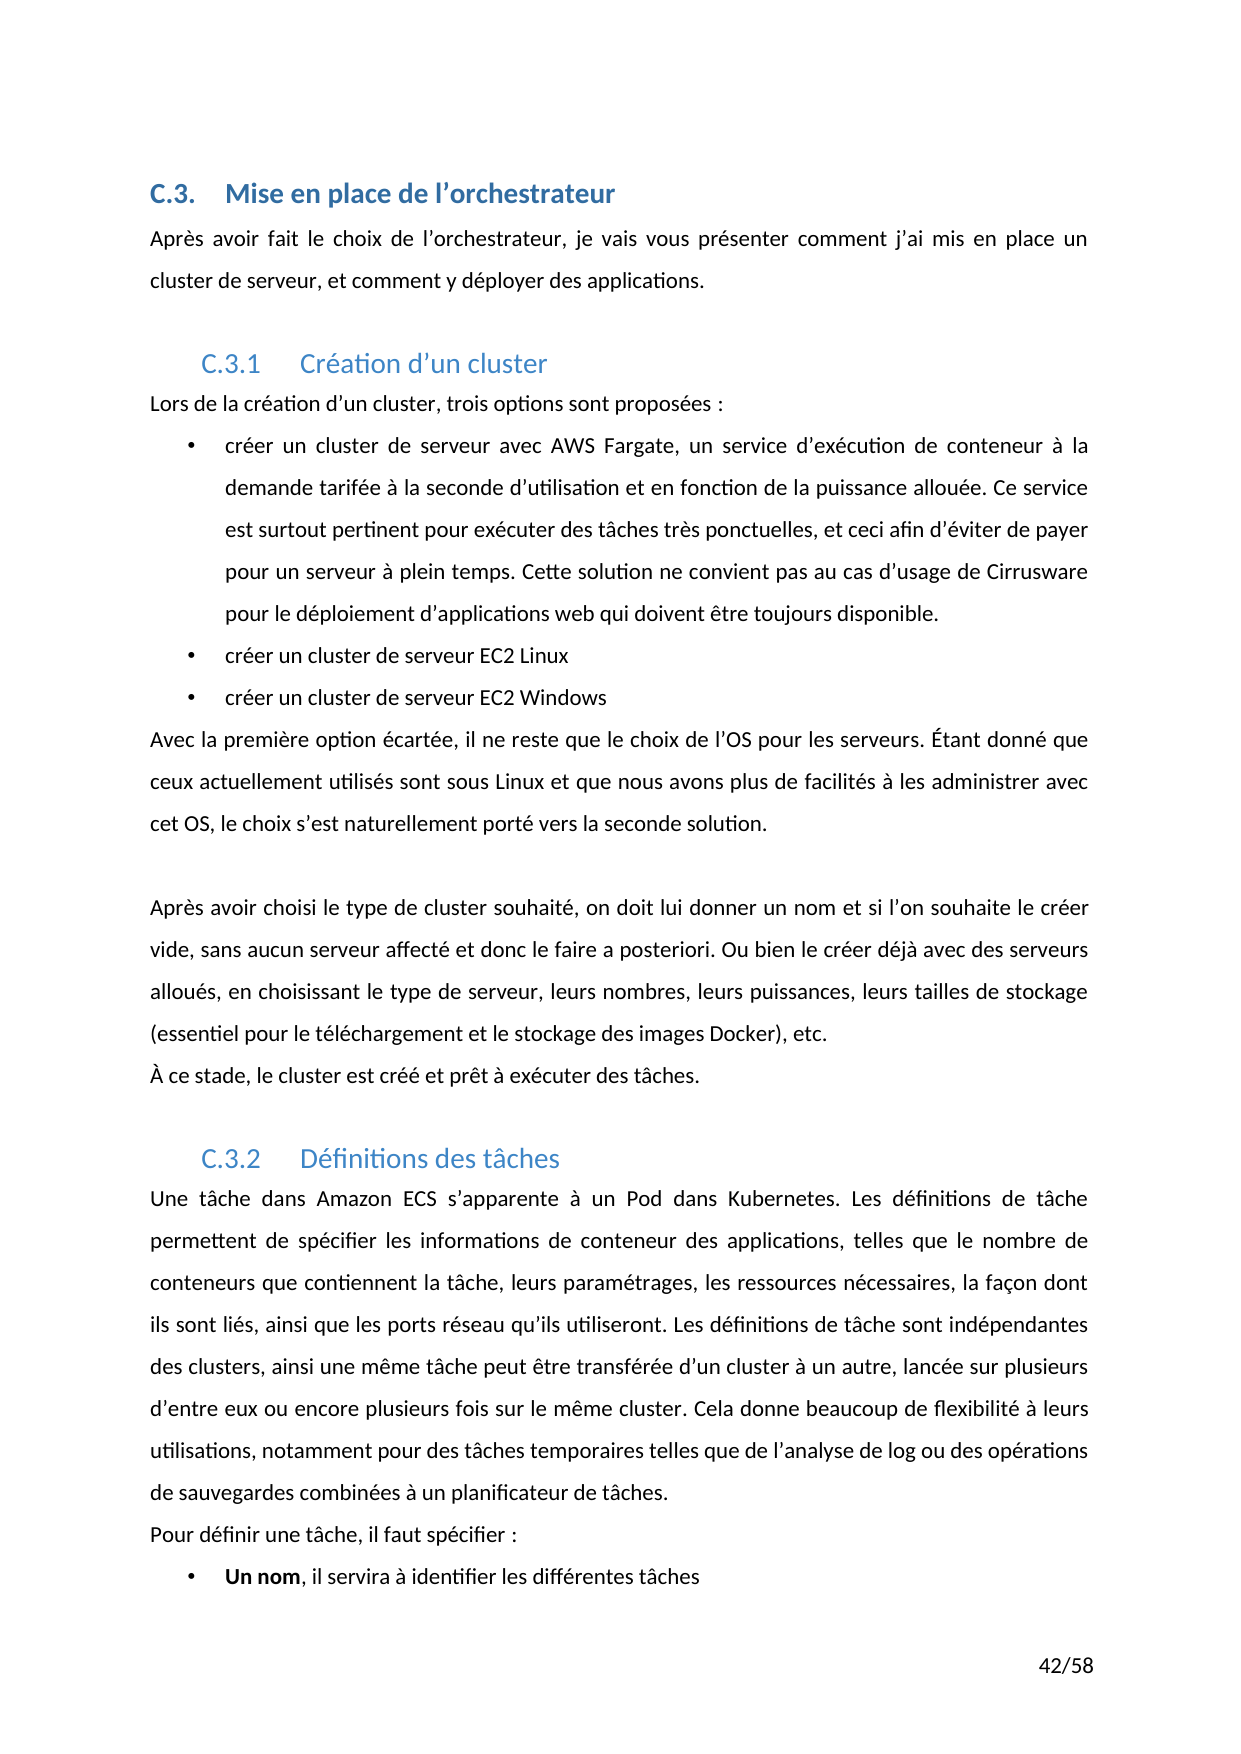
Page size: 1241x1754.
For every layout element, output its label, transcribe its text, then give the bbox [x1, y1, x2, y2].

text À ce stade, le cluster est créé et prêt à exécuter des tâches. [150, 1061, 1090, 1089]
subtitle Définitions des tâches [201, 1140, 1090, 1176]
text Avec la première option écartée, il ne reste que le choix de l’OS pour les serveurs. Étant donné que ceux actuellement utilisés sont sous Linux et que nous avons plus de facilités à les administrer avec cet OS, le choix s’est naturellement porté vers la seconde solution. [150, 725, 1090, 837]
subtitle Mise en place de l’orchestrateur [150, 176, 1090, 211]
subtitle Création d’un cluster [201, 345, 1090, 381]
list créer un cluster de serveur EC2 Windows [187, 683, 1090, 711]
list créer un cluster de serveur avec AWS Fargate, un service d’exécution de conteneur à la demande tarifée à la seconde d’utilisation et en fonction de la puissance allouée. Ce service est surtout pertinent pour exécuter des tâches très ponctuelles, et ceci afin d’éviter de payer pour un serveur à plein temps. Cette solution ne convient pas au cas d’usage de Cirrusware pour le déploiement d’applications web qui doivent être toujours disponible. [187, 431, 1090, 627]
text Après avoir choisi le type de cluster souhaité, on doit lui donner un nom et si l’on souhaite le créer vide, sans aucun serveur affecté et donc le faire a posteriori. Ou bien le créer déjà avec des serveurs alloués, en choisissant le type de serveur, leurs nombres, leurs puissances, leurs tailles de stockage (essentiel pour le téléchargement et le stockage des images Docker), etc. [150, 893, 1090, 1047]
list Un nom, il servira à identifier les différentes tâches [187, 1562, 1090, 1590]
text Lors de la création d’un cluster, trois options sont proposées : [150, 389, 1090, 417]
list créer un cluster de serveur EC2 Linux [187, 641, 1090, 669]
text Après avoir fait le choix de l’orchestrateur, je vais vous présenter comment j’ai mis en place un cluster de serveur, et comment y déployer des applications. [150, 224, 1090, 294]
text Pour définir une tâche, il faut spécifier : [150, 1520, 1090, 1548]
text Une tâche dans Amazon ECS s’apparente à un Pod dans Kubernetes. Les définitions de tâche permettent de spécifier les informations de conteneur des applications, telles que le nombre de conteneurs que contiennent la tâche, leurs paramétrages, les ressources nécessaires, la façon dont ils sont liés, ainsi que les ports réseau qu’ils utiliseront. Les définitions de tâche sont indépendantes des clusters, ainsi une même tâche peut être transférée d’un cluster à un autre, lancée sur plusieurs d’entre eux ou encore plusieurs fois sur le même cluster. Cela donne beaucoup de flexibilité à leurs utilisations, notamment pour des tâches temporaires telles que de l’analyse de log ou des opérations de sauvegardes combinées à un planificateur de tâches. [150, 1184, 1090, 1506]
